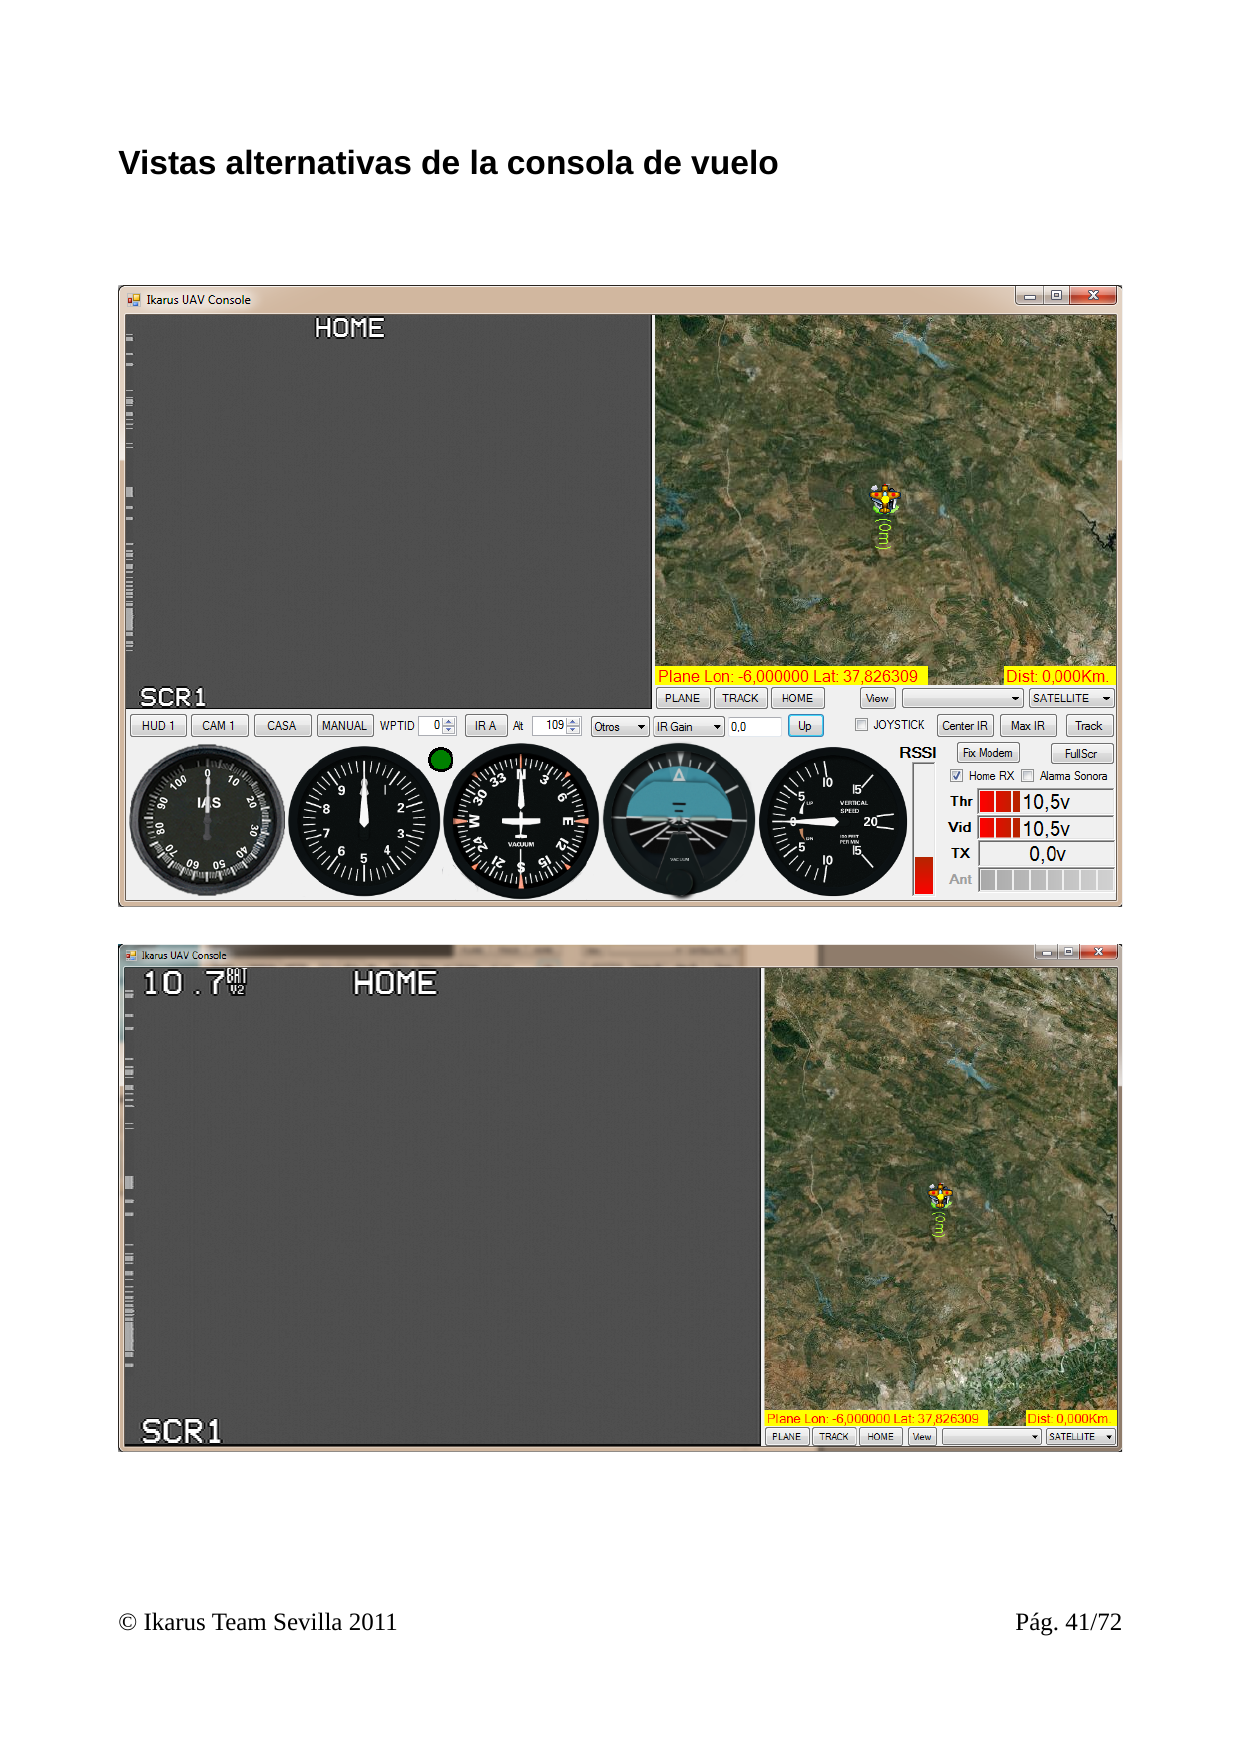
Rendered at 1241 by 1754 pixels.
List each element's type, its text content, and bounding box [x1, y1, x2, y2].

picture [118, 944, 1123, 1452]
subtitle Vistas alternativas de la consola de vuelo [118, 143, 1122, 182]
picture [118, 285, 1123, 907]
